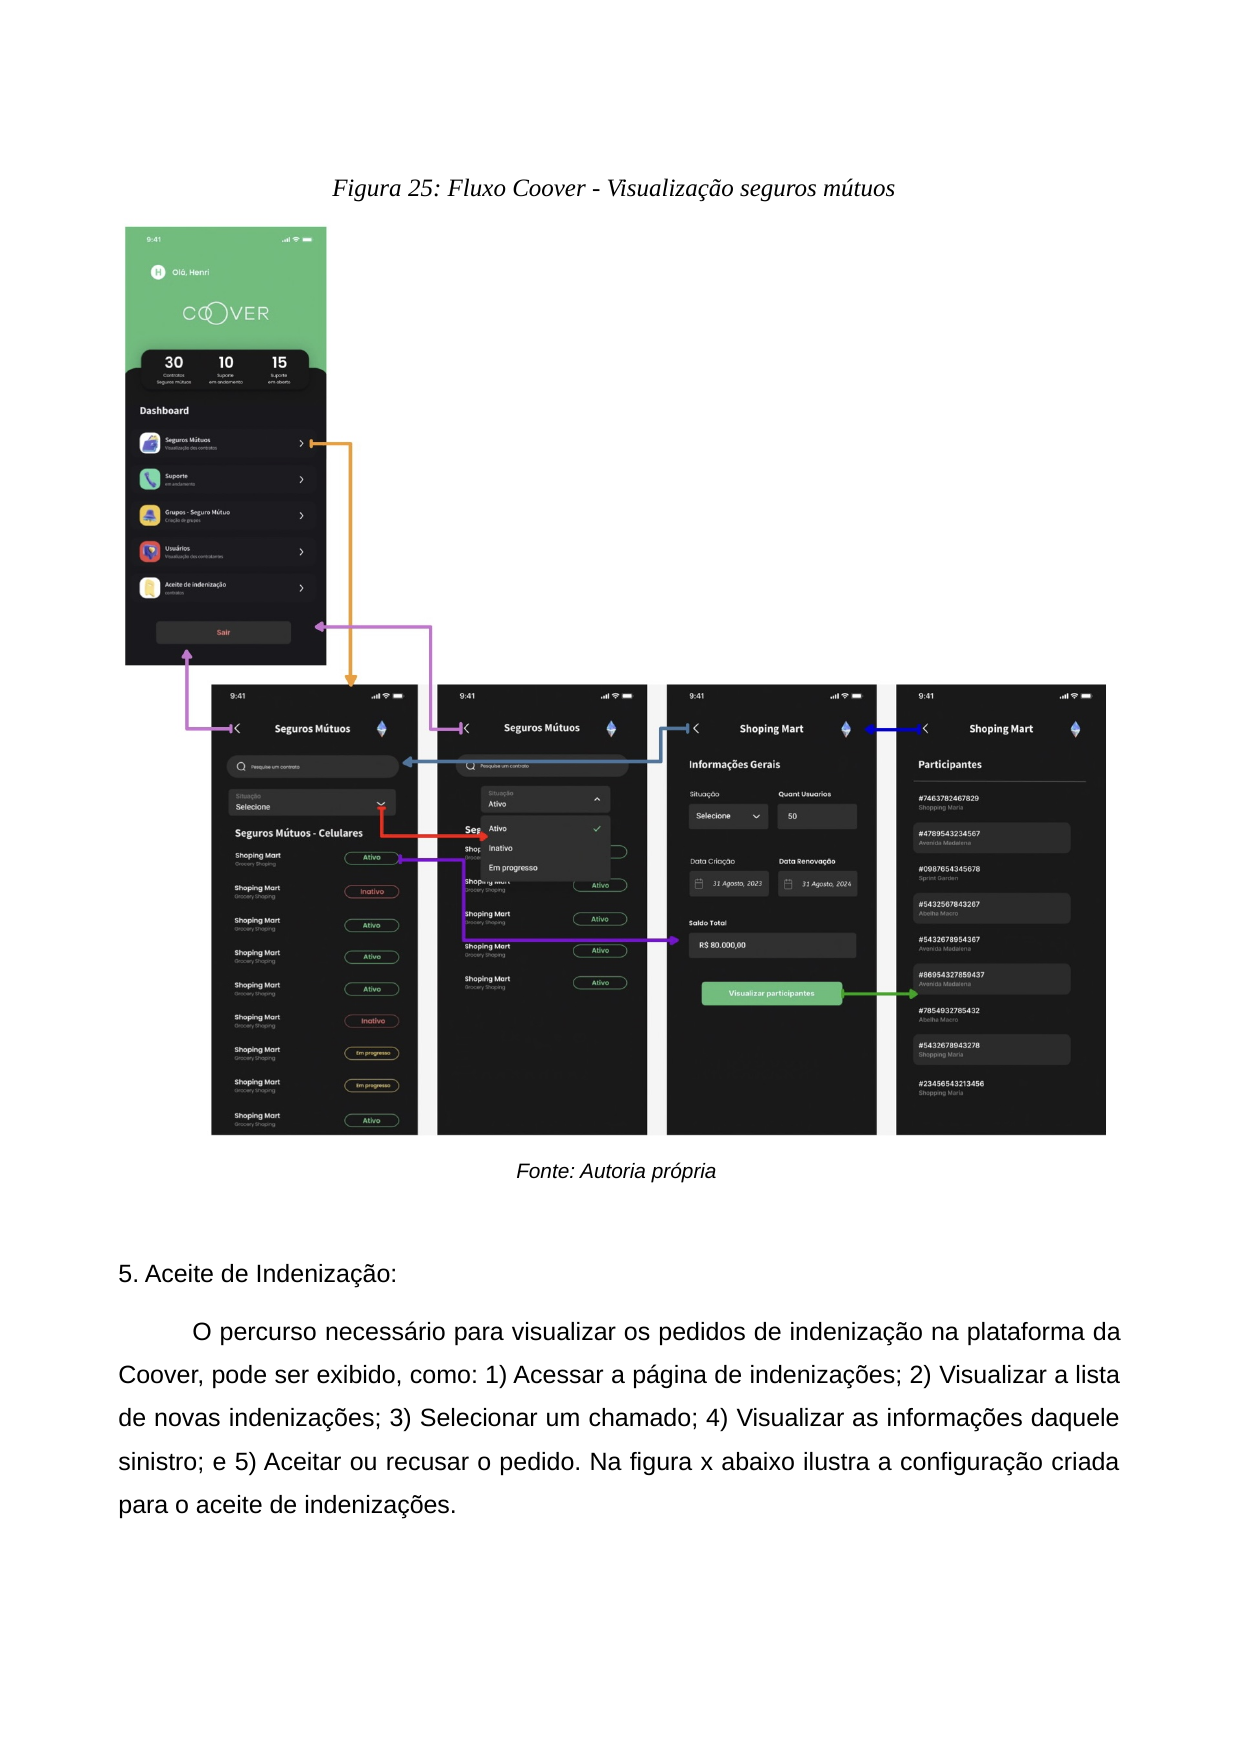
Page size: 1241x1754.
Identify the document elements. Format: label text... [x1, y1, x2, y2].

text 5. Aceite de Indenização: [118, 1259, 1122, 1288]
text O percurso necessário para visualizar os pedidos de indenização na plataforma da Coover, pode ser exibido, como: 1) Acessar a página de indenizações; 2) Visualizar a lista de novas indenizações; 3) Selecionar um chamado; 4) Visualizar as informações daquele sinistro; e 5) Aceitar ou recusar o pedido. Na figura x abaixo ilustra a configuração criada para o aceite de indenizações. [118, 1317, 1122, 1518]
text Fonte: Autoria própria [114, 176, 1122, 1182]
text Figura 25: Fluxo Coover - Visualização seguros mútuos [114, 173, 1116, 202]
text [114, 161, 1116, 173]
picture [113, 218, 1116, 1147]
